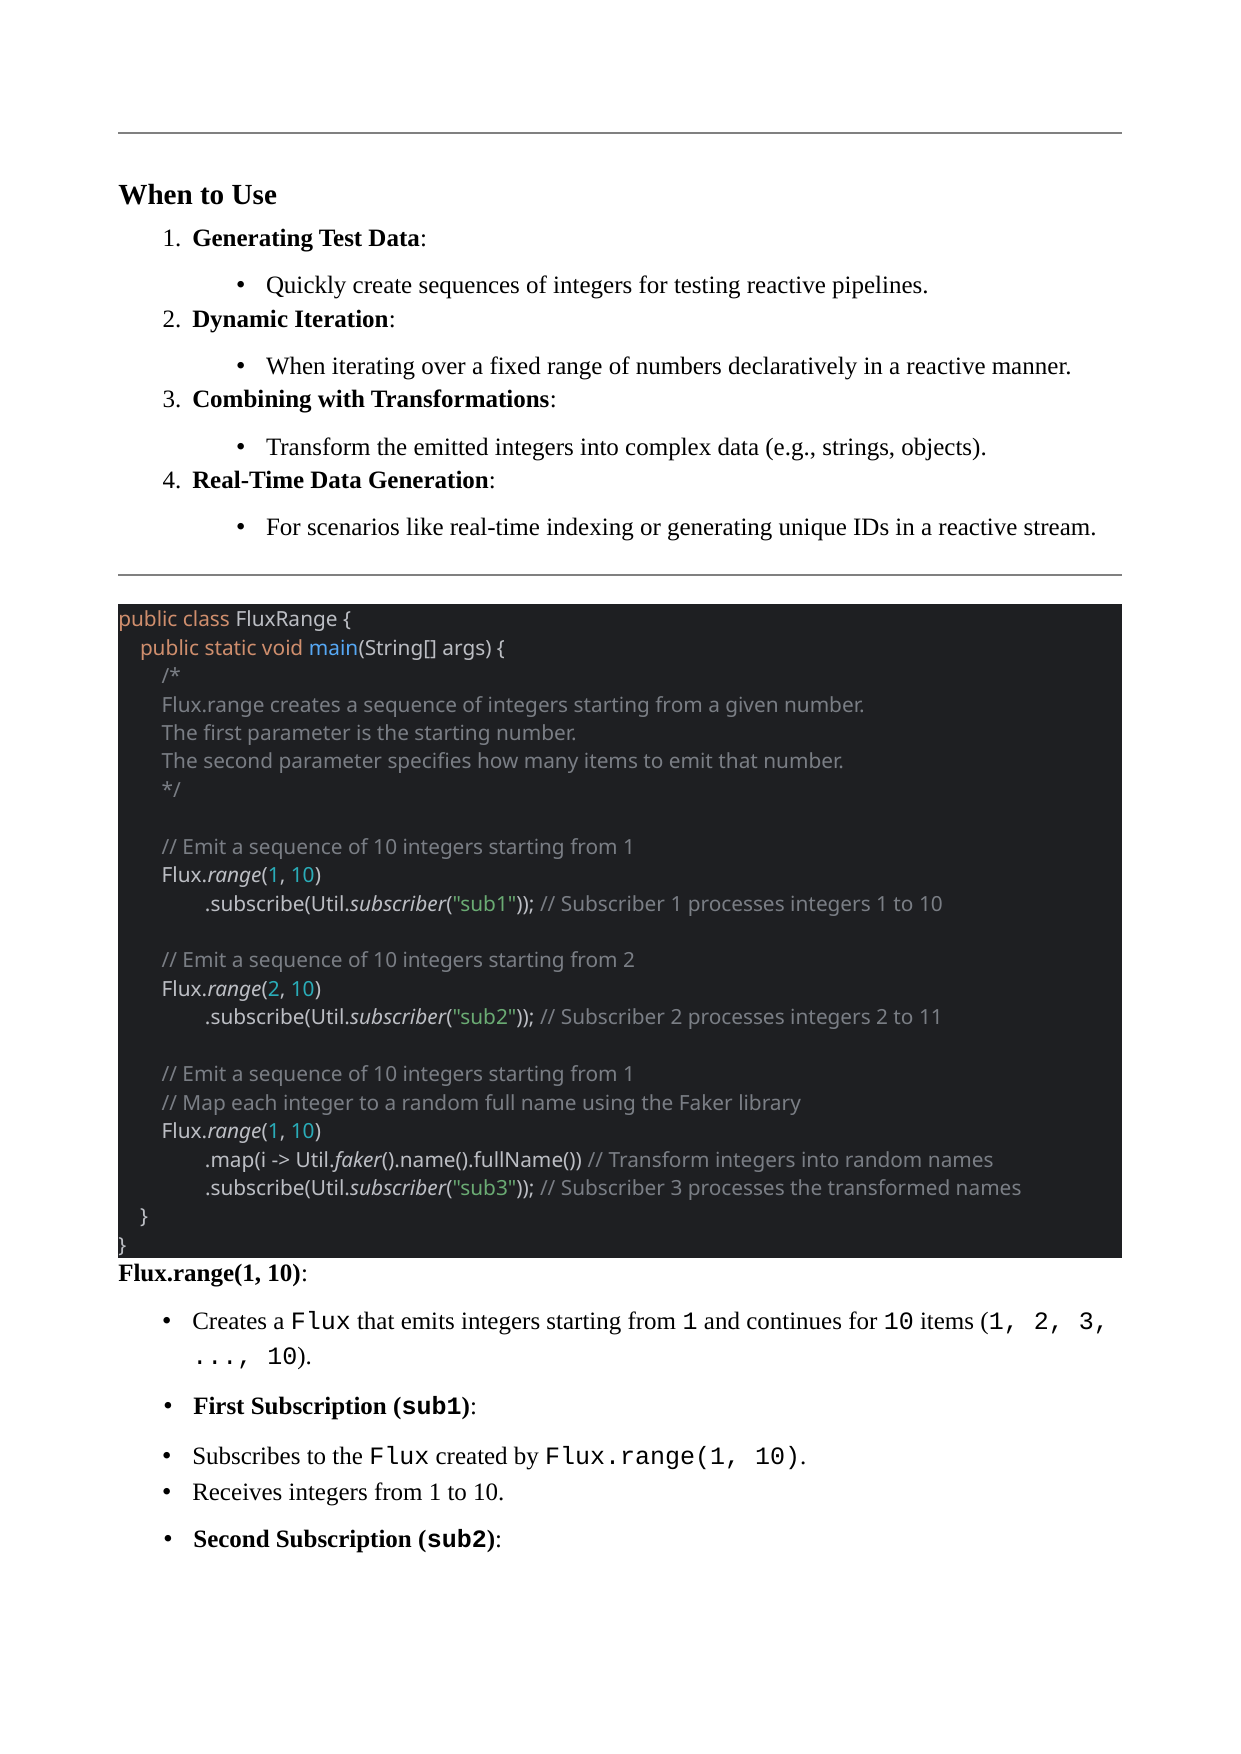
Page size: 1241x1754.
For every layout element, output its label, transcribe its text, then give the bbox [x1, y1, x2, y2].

list Subscribes to the Flux created by Flux.range(1, 10). [162, 1441, 1122, 1472]
list Receives integers from 1 to 10. [162, 1477, 1122, 1505]
text Flux.range(1, 10): [118, 1258, 1122, 1287]
list Generating Test Data: [162, 223, 1122, 252]
list Second Subscription (sub2): [164, 1524, 1122, 1555]
subtitle When to Use [118, 177, 1122, 211]
list Dynamic Iteration: [162, 304, 1122, 332]
list Combining with Transformations: [162, 384, 1122, 413]
list Quickly create sequences of integers for testing reactive pipelines. [236, 271, 1122, 299]
list Real-Time Data Generation: [162, 465, 1122, 494]
list Creates a Flux that emits integers starting from 1 and continues for 10 items (1, 2, 3, ..., 10). [162, 1306, 1122, 1372]
list When iterating over a fixed range of numbers declaratively in a reactive manner. [236, 351, 1122, 380]
text public class FluxRange { public static void main(String[] args) { /* Flux.range creates a sequence of integers starting from a given number. The first parameter is the starting number. The second parameter specifies how many items to emit that number. */ // Emit a sequence of 10 integers starting from 1 Flux.range(1, 10) .subscribe(Util.subscriber("sub1")); // Subscriber 1 processes integers 1 to 10 // Emit a sequence of 10 integers starting from 2 Flux.range(2, 10) .subscribe(Util.subscriber("sub2")); // Subscriber 2 processes integers 2 to 11 // Emit a sequence of 10 integers starting from 1 // Map each integer to a random full name using the Faker library Flux.range(1, 10) .map(i -> Util.faker().name().fullName()) // Transform integers into random names .subscribe(Util.subscriber("sub3")); // Subscriber 3 processes the transformed names } } [118, 604, 1122, 1258]
list For scenarios like real-time indexing or generating unique IDs in a reactive stream. [236, 512, 1122, 541]
list Transform the emitted integers into complex data (e.g., strings, objects). [236, 432, 1122, 461]
list First Subscription (sub1): [164, 1391, 1122, 1422]
